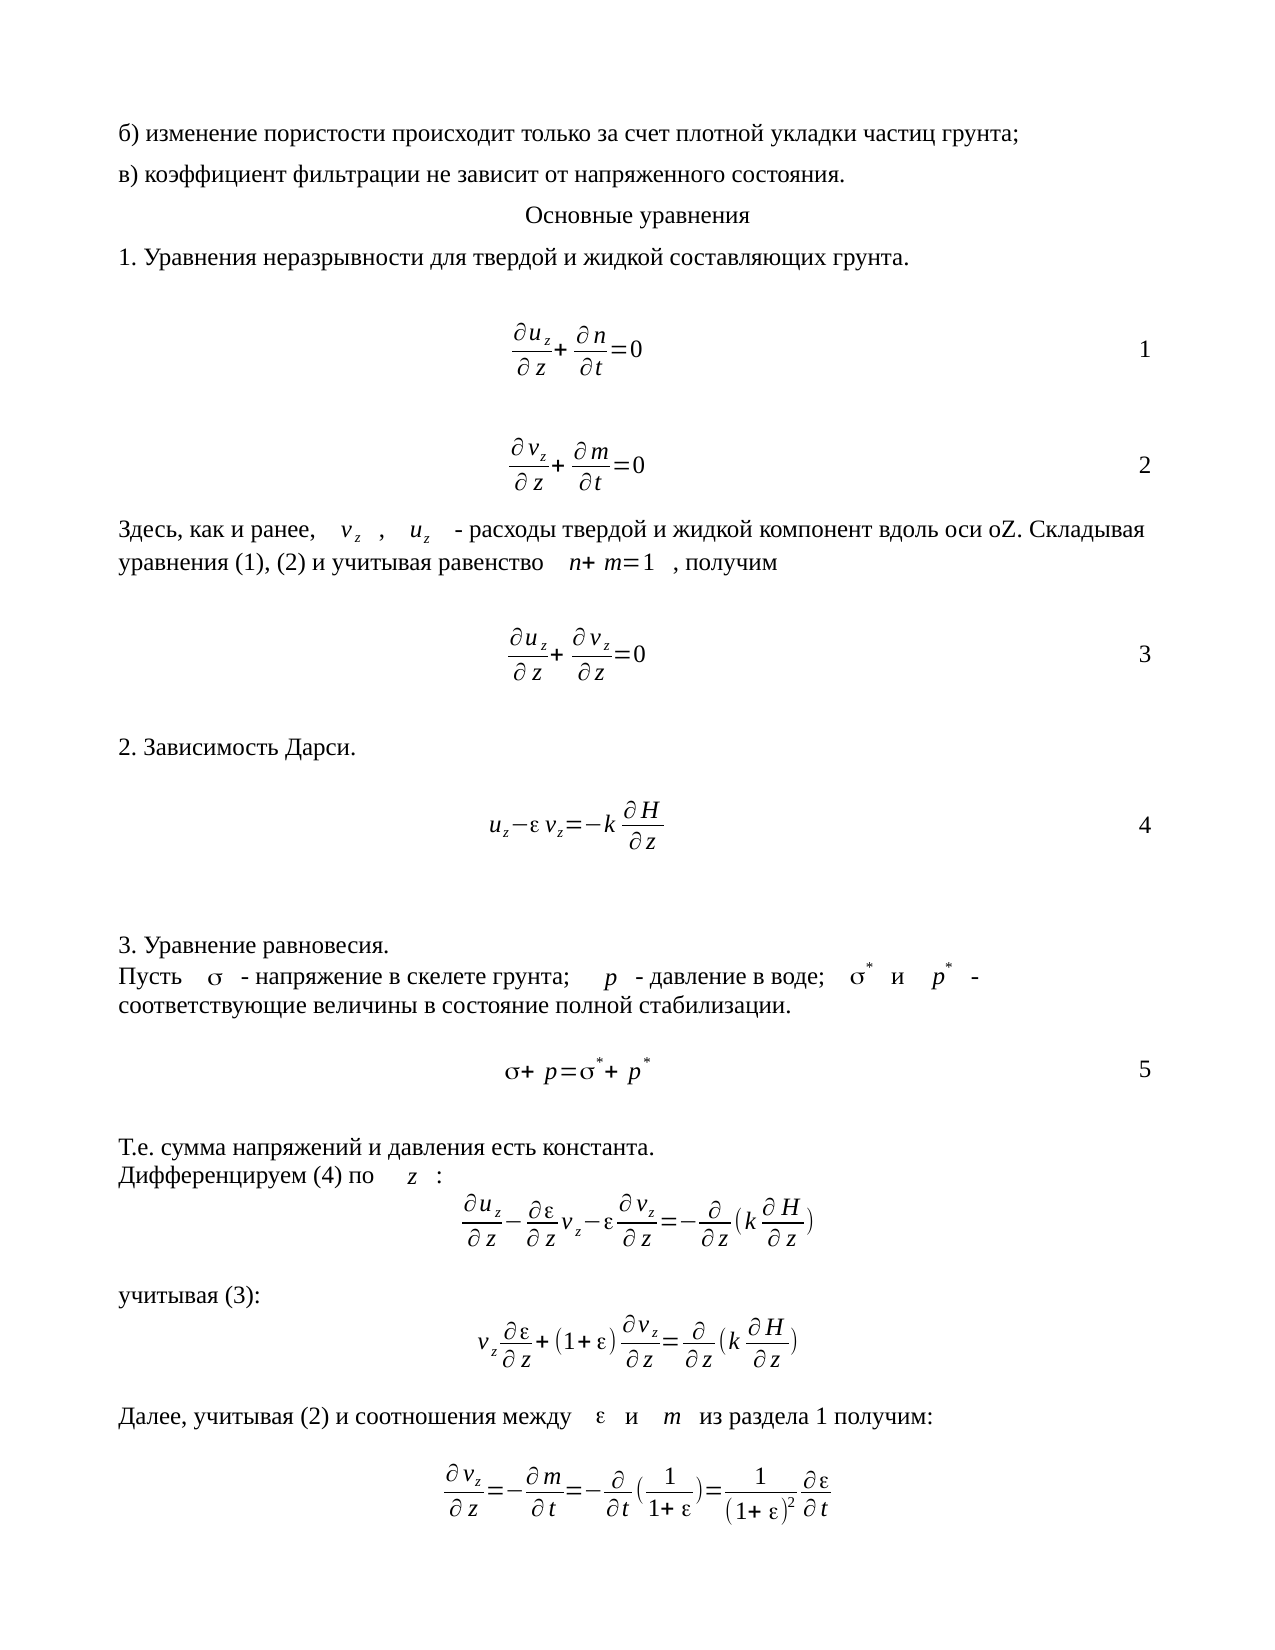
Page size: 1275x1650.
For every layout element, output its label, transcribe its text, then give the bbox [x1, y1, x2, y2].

text Основные уравнения [118, 201, 1157, 229]
table_header 1 [1041, 312, 1157, 398]
text б) изменение пористости происходит только за счет плотной укладки частиц грунта; [118, 118, 1157, 147]
table_header 3 [1041, 617, 1157, 703]
text учитывая (3): [118, 1281, 1157, 1309]
text 1. Уравнения неразрывности для твердой и жидкой составляющих грунта. [118, 242, 1157, 271]
table_header 5 [1041, 1048, 1157, 1103]
table_header [118, 617, 1041, 703]
table_header 4 [1041, 790, 1157, 873]
table_header [118, 427, 1041, 514]
text Пусть - напряжение в скелете грунта; - давление в воде; и - соответствующие величины в состояние полной стабилизации. [118, 959, 1157, 1019]
text в) коэффициент фильтрации не зависит от напряженного состояния. [118, 159, 1157, 188]
text 3. Уравнение равновесия. [118, 930, 1157, 959]
table_header [118, 1048, 1041, 1103]
table_header 2 [1041, 427, 1157, 514]
text 2. Зависимость Дарси. [118, 732, 1157, 761]
text Дифференцируем (4) по : [118, 1160, 1157, 1189]
text Далее, учитывая (2) и соотношения между и из раздела 1 получим: [118, 1401, 1157, 1430]
text Т.е. сумма напряжений и давления есть константа. [118, 1132, 1157, 1160]
table_header [118, 312, 1041, 398]
table_header [118, 790, 1041, 873]
text Здесь, как и ранее, , - расходы твердой и жидкой компонент вдоль оси oZ. Складывая уравнения (1), (2) и учитывая равенство , получим [118, 514, 1157, 575]
